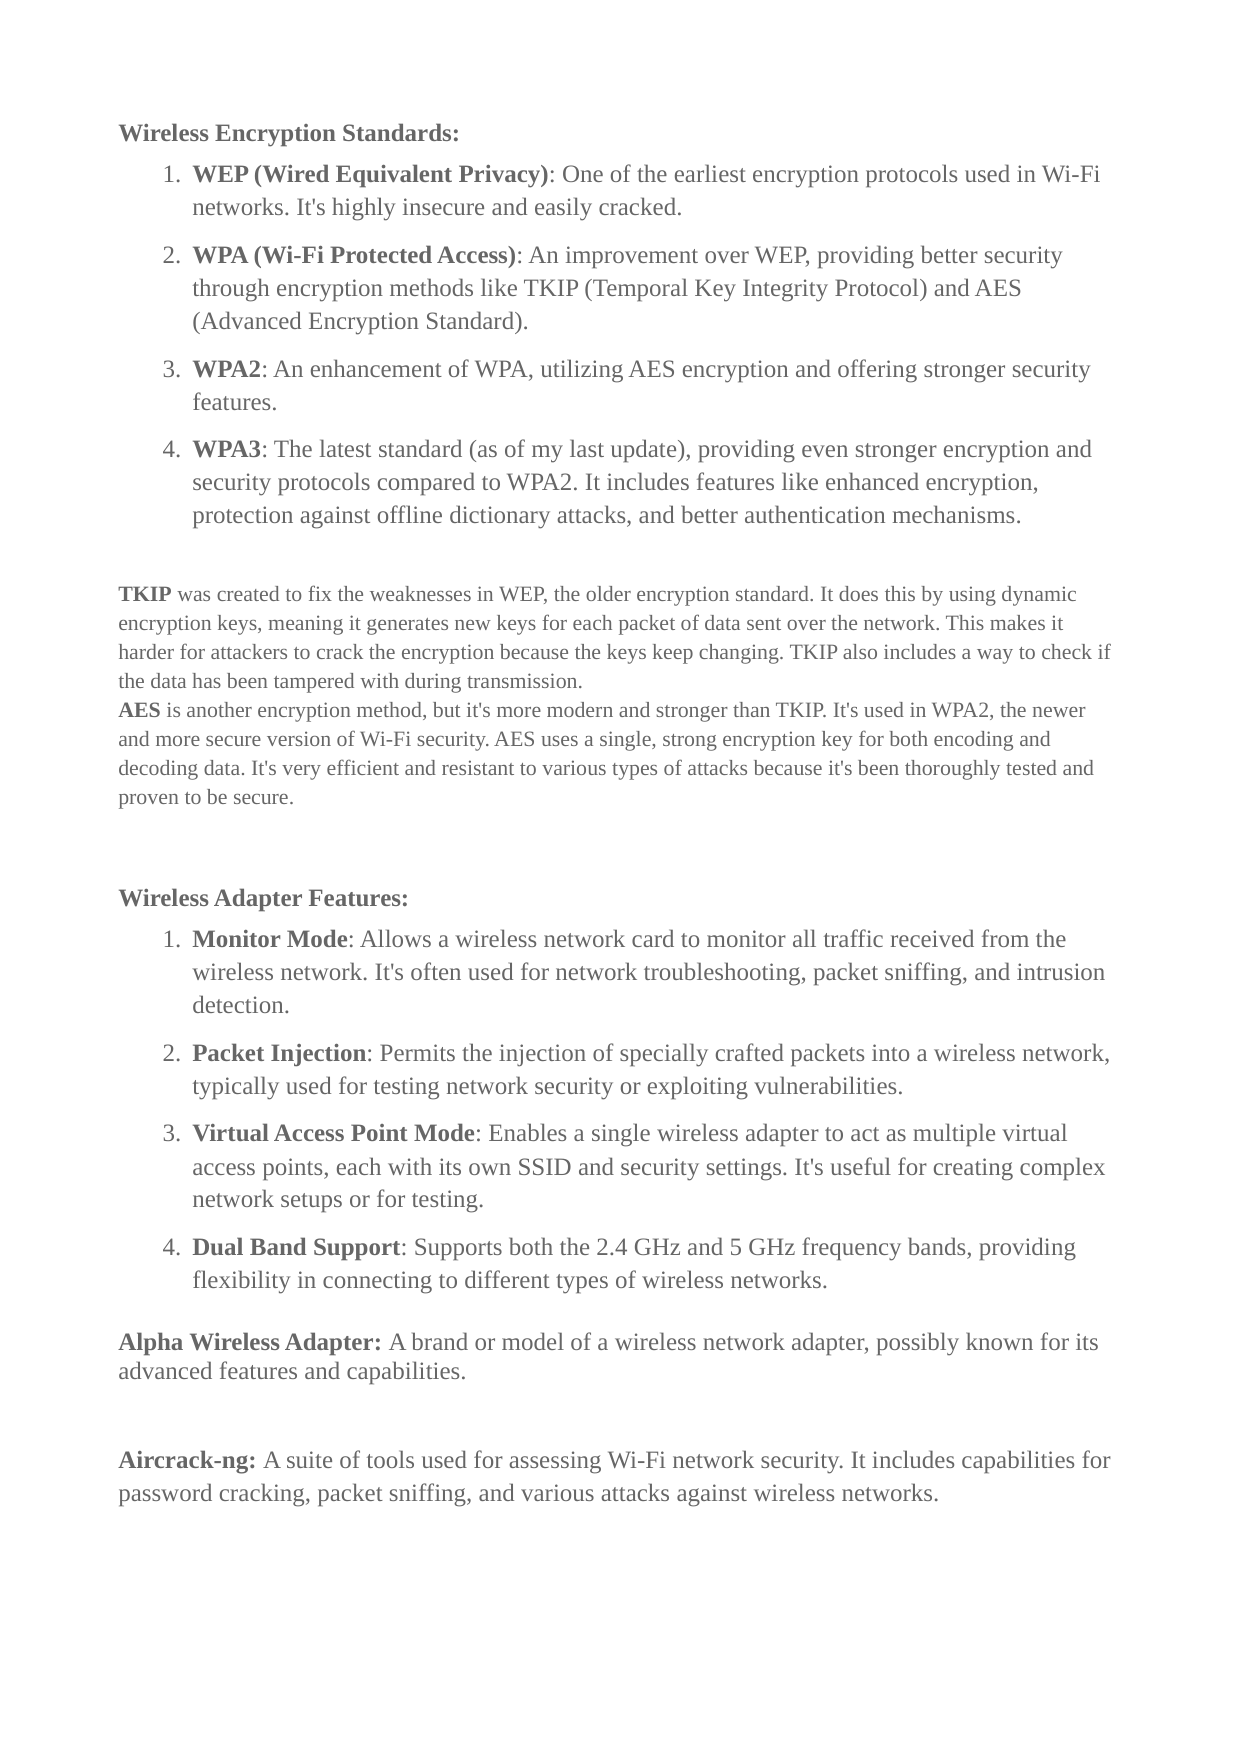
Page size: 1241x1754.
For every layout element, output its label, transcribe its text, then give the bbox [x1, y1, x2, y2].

subtitle Wireless Adapter Features: [118, 883, 1122, 912]
text AES is another encryption method, but it's more modern and stronger than TKIP. It's used in WPA2, the newer and more secure version of Wi-Fi security. AES uses a single, strong encryption key for both encoding and decoding data. It's very efficient and resistant to various types of attacks because it's been thoroughly tested and proven to be secure. [118, 697, 1122, 809]
list WPA (Wi-Fi Protected Access): An improvement over WEP, providing better security through encryption methods like TKIP (Temporal Key Integrity Protocol) and AES (Advanced Encryption Standard). [162, 240, 1122, 335]
list Dual Band Support: Supports both the 2.4 GHz and 5 GHz frequency bands, providing flexibility in connecting to different types of wireless networks. [162, 1232, 1122, 1294]
list Virtual Access Point Mode: Enables a single wireless adapter to act as multiple virtual access points, each with its own SSID and security settings. It's useful for creating complex network setups or for testing. [162, 1118, 1122, 1213]
list Packet Injection: Permits the injection of specially crafted packets into a wireless network, typically used for testing network security or exploiting vulnerabilities. [162, 1038, 1122, 1100]
subtitle Alpha Wireless Adapter: A brand or model of a wireless network adapter, possibly known for its advanced features and capabilities. [118, 1327, 1122, 1385]
subtitle Wireless Encryption Standards: [118, 118, 1122, 147]
list WPA3: The latest standard (as of my last update), providing even stronger encryption and security protocols compared to WPA2. It includes features like enhanced encryption, protection against offline dictionary attacks, and better authentication mechanisms. [162, 434, 1122, 529]
list WPA2: An enhancement of WPA, utilizing AES encryption and offering stronger security features. [162, 354, 1122, 415]
text Aircrack-ng: A suite of tools used for assessing Wi-Fi network security. It includes capabilities for password cracking, packet sniffing, and various attacks against wireless networks. [118, 1445, 1122, 1507]
list WEP (Wired Equivalent Privacy): One of the earliest encryption protocols used in Wi-Fi networks. It's highly insecure and easily cracked. [162, 159, 1122, 221]
list Monitor Mode: Allows a wireless network card to monitor all traffic received from the wireless network. It's often used for network troubleshooting, packet sniffing, and intrusion detection. [162, 924, 1122, 1019]
text TKIP was created to fix the weaknesses in WEP, the older encryption standard. It does this by using dynamic encryption keys, meaning it generates new keys for each packet of data sent over the network. This makes it harder for attackers to crack the encryption because the keys keep changing. TKIP also includes a way to check if the data has been tampered with during transmission. [118, 581, 1122, 693]
